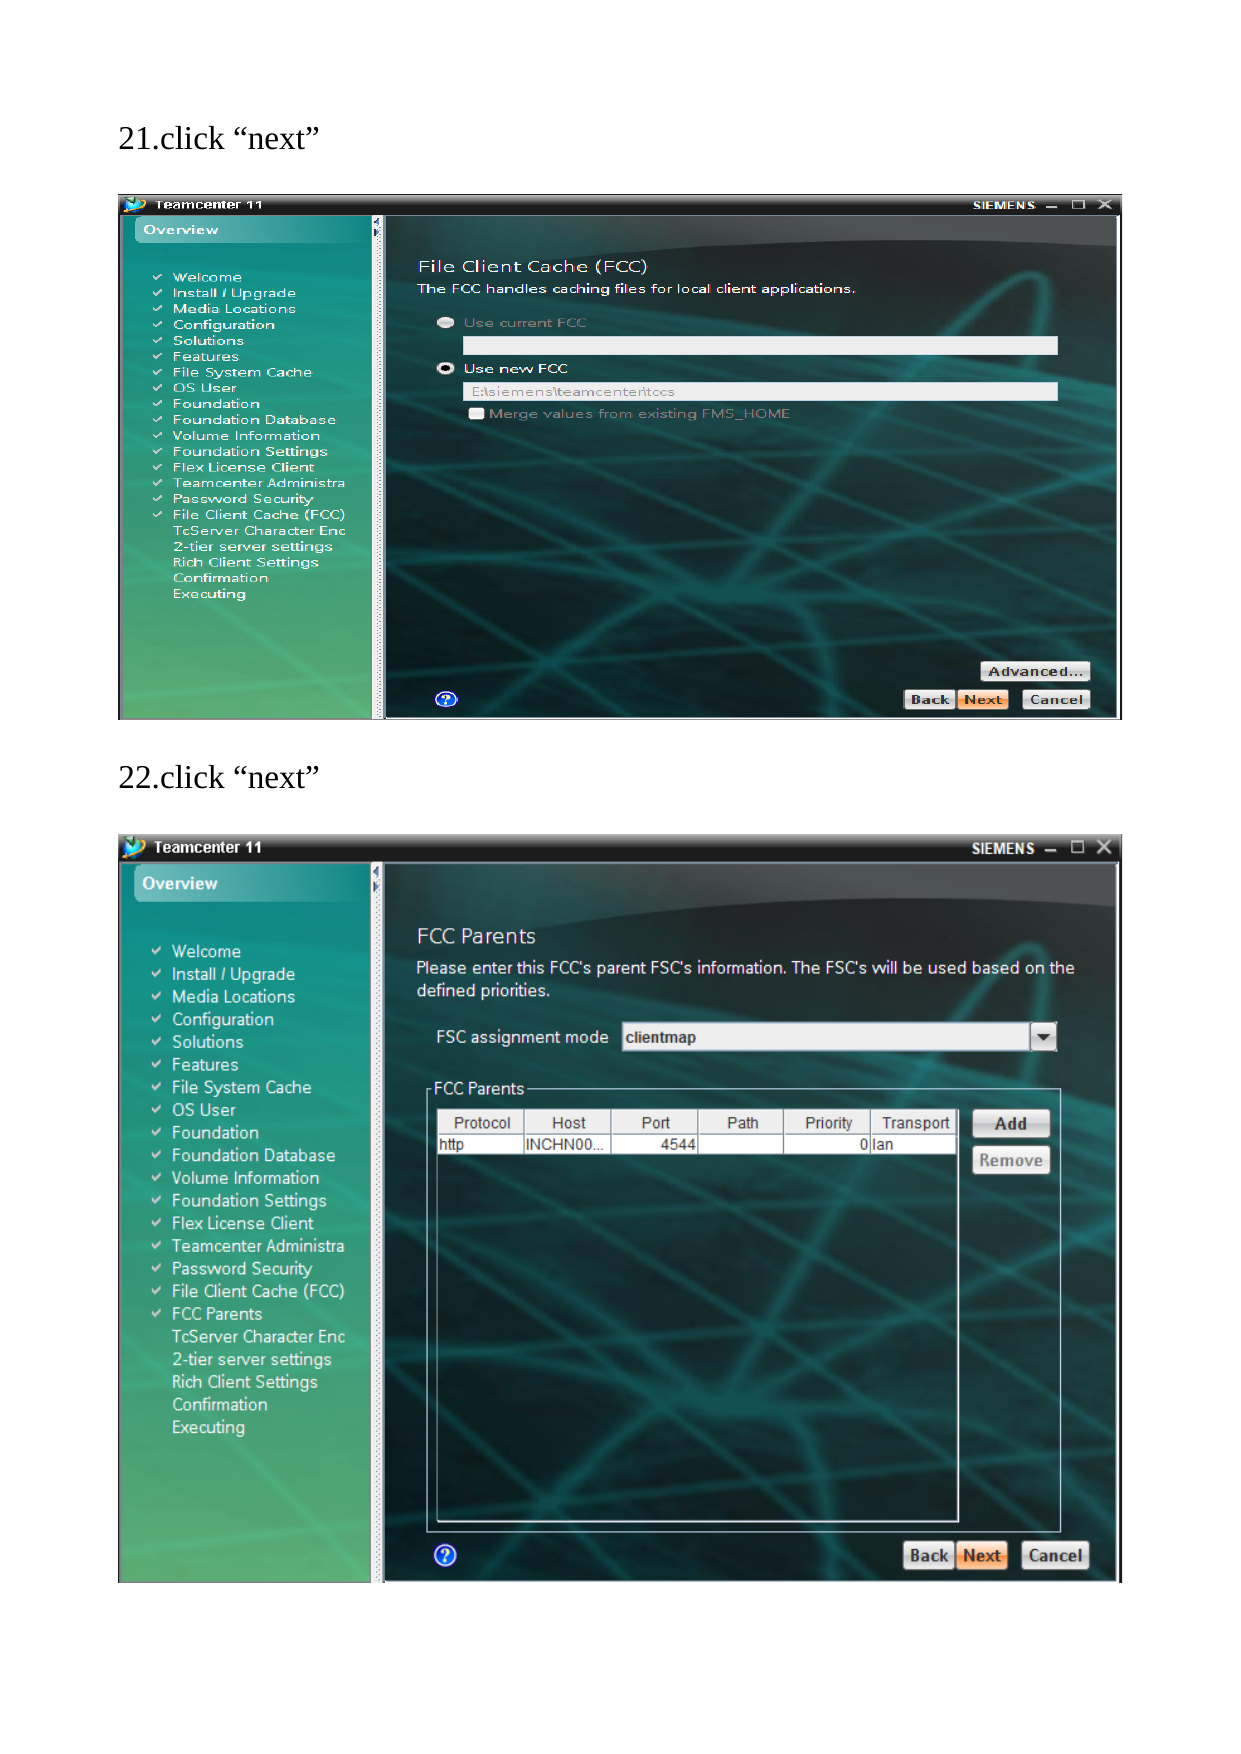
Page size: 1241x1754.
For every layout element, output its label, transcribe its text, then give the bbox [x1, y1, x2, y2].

picture [118, 194, 1123, 720]
text 22.click “next” [118, 758, 1122, 796]
text 21.click “next” [118, 118, 1122, 156]
picture [118, 834, 1123, 1583]
